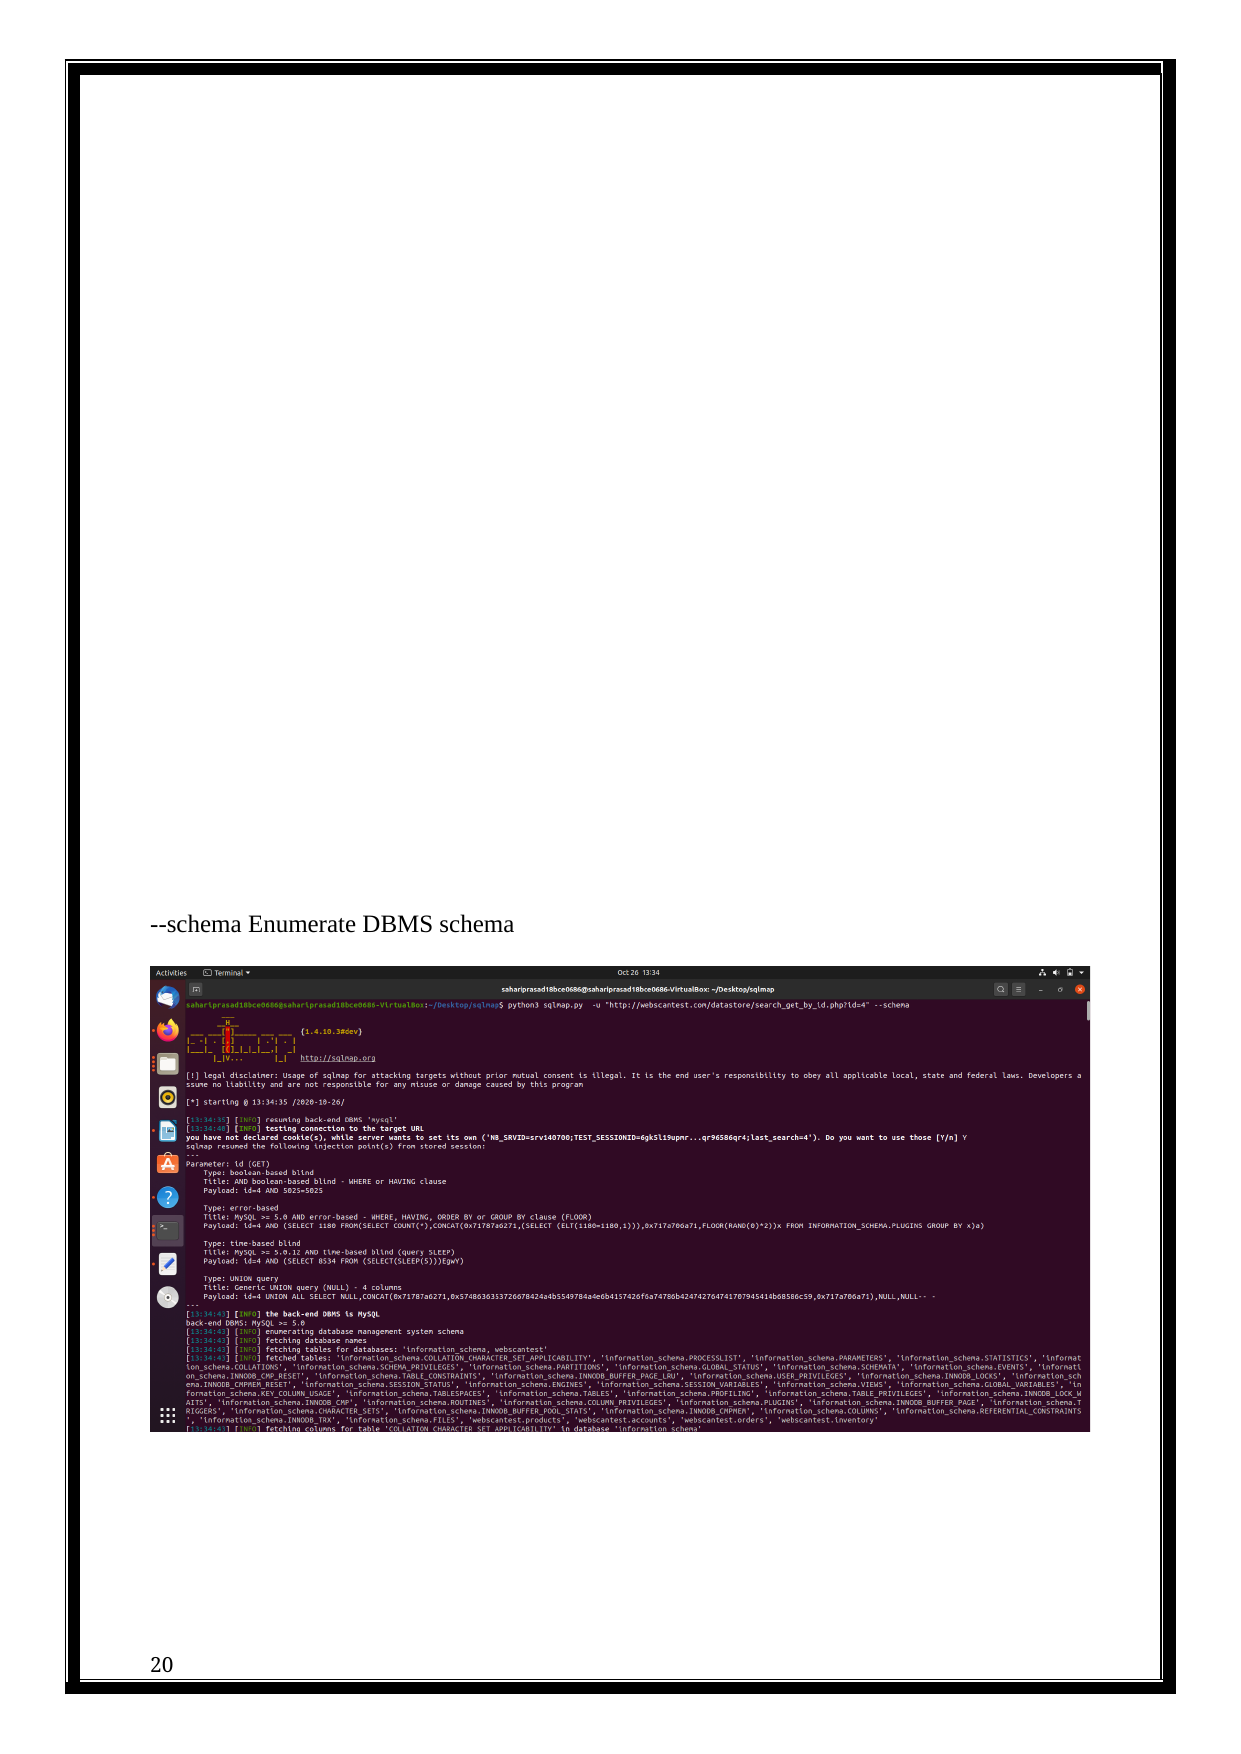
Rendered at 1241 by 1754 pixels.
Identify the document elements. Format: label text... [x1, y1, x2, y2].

text --schema Enumerate DBMS schema [150, 909, 1090, 937]
picture [150, 966, 1091, 1432]
